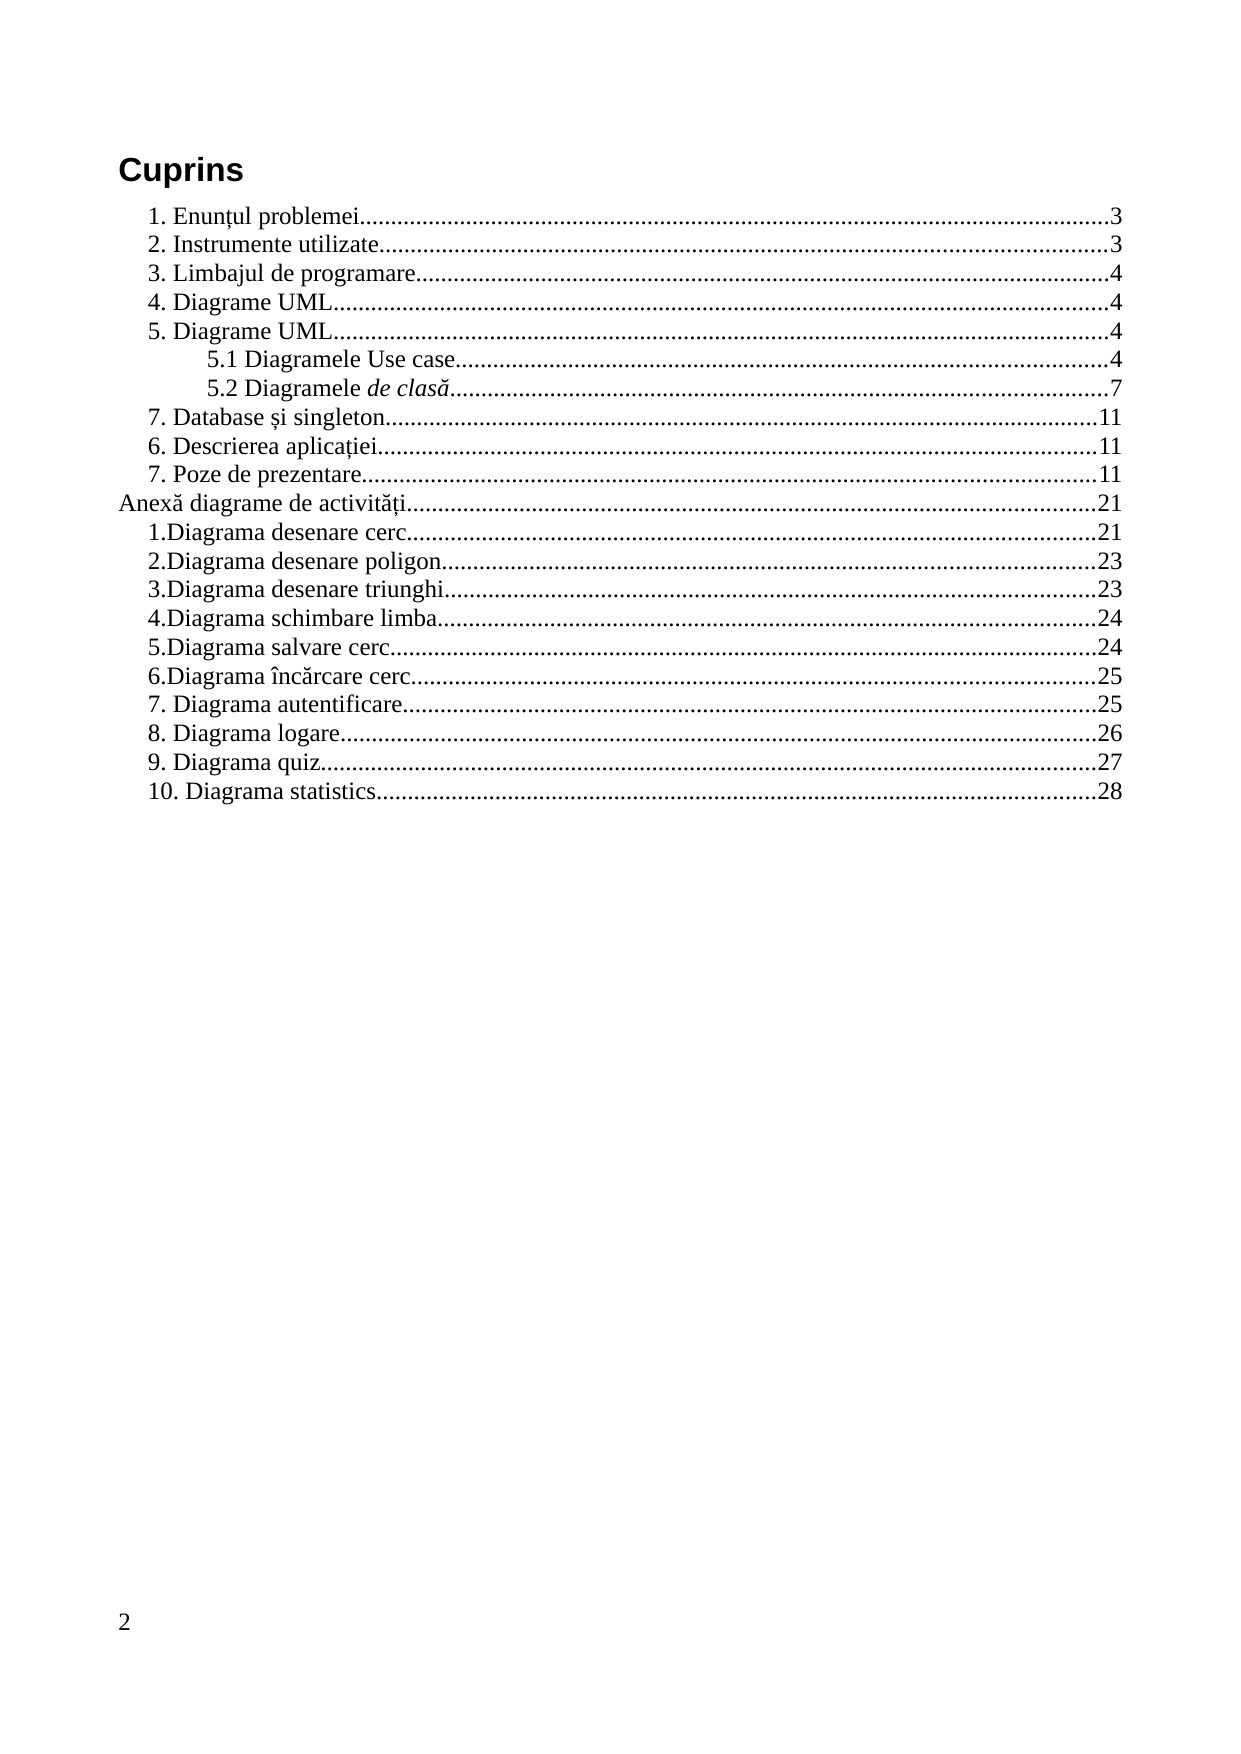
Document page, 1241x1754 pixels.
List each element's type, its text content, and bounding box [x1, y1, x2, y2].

text 4. Diagrame UML 4 [148, 287, 1122, 316]
text 2.Diagrama desenare poligon 23 [148, 546, 1122, 574]
text 9. Diagrama quiz 27 [148, 747, 1122, 776]
subtitle Cuprins [118, 150, 1122, 188]
text 4.Diagrama schimbare limba 24 [148, 603, 1122, 632]
text 10. Diagrama statistics 28 [148, 776, 1122, 804]
text 8. Diagrama logare 26 [148, 718, 1122, 747]
text 1.Diagrama desenare cerc 21 [148, 517, 1122, 546]
text 1. Enunțul problemei 3 [148, 201, 1122, 229]
text 7. Diagrama autentificare 25 [148, 689, 1122, 718]
text 3.Diagrama desenare triunghi 23 [148, 574, 1122, 603]
text 5.1 Diagramele Use case 4 [207, 344, 1122, 373]
text 5.Diagrama salvare cerc 24 [148, 632, 1122, 661]
text Anexă diagrame de activități 21 [118, 488, 1122, 517]
text 3. Limbajul de programare 4 [148, 258, 1122, 287]
text 2. Instrumente utilizate 3 [148, 229, 1122, 258]
text 7. Poze de prezentare 11 [148, 459, 1122, 488]
text 6.Diagrama încărcare cerc 25 [148, 661, 1122, 689]
text 5.2 Diagramele de clasă 7 [207, 373, 1122, 402]
text 6. Descrierea aplicației 11 [148, 431, 1122, 459]
text 7. Database și singleton 11 [148, 402, 1122, 431]
text 5. Diagrame UML 4 [148, 316, 1122, 344]
